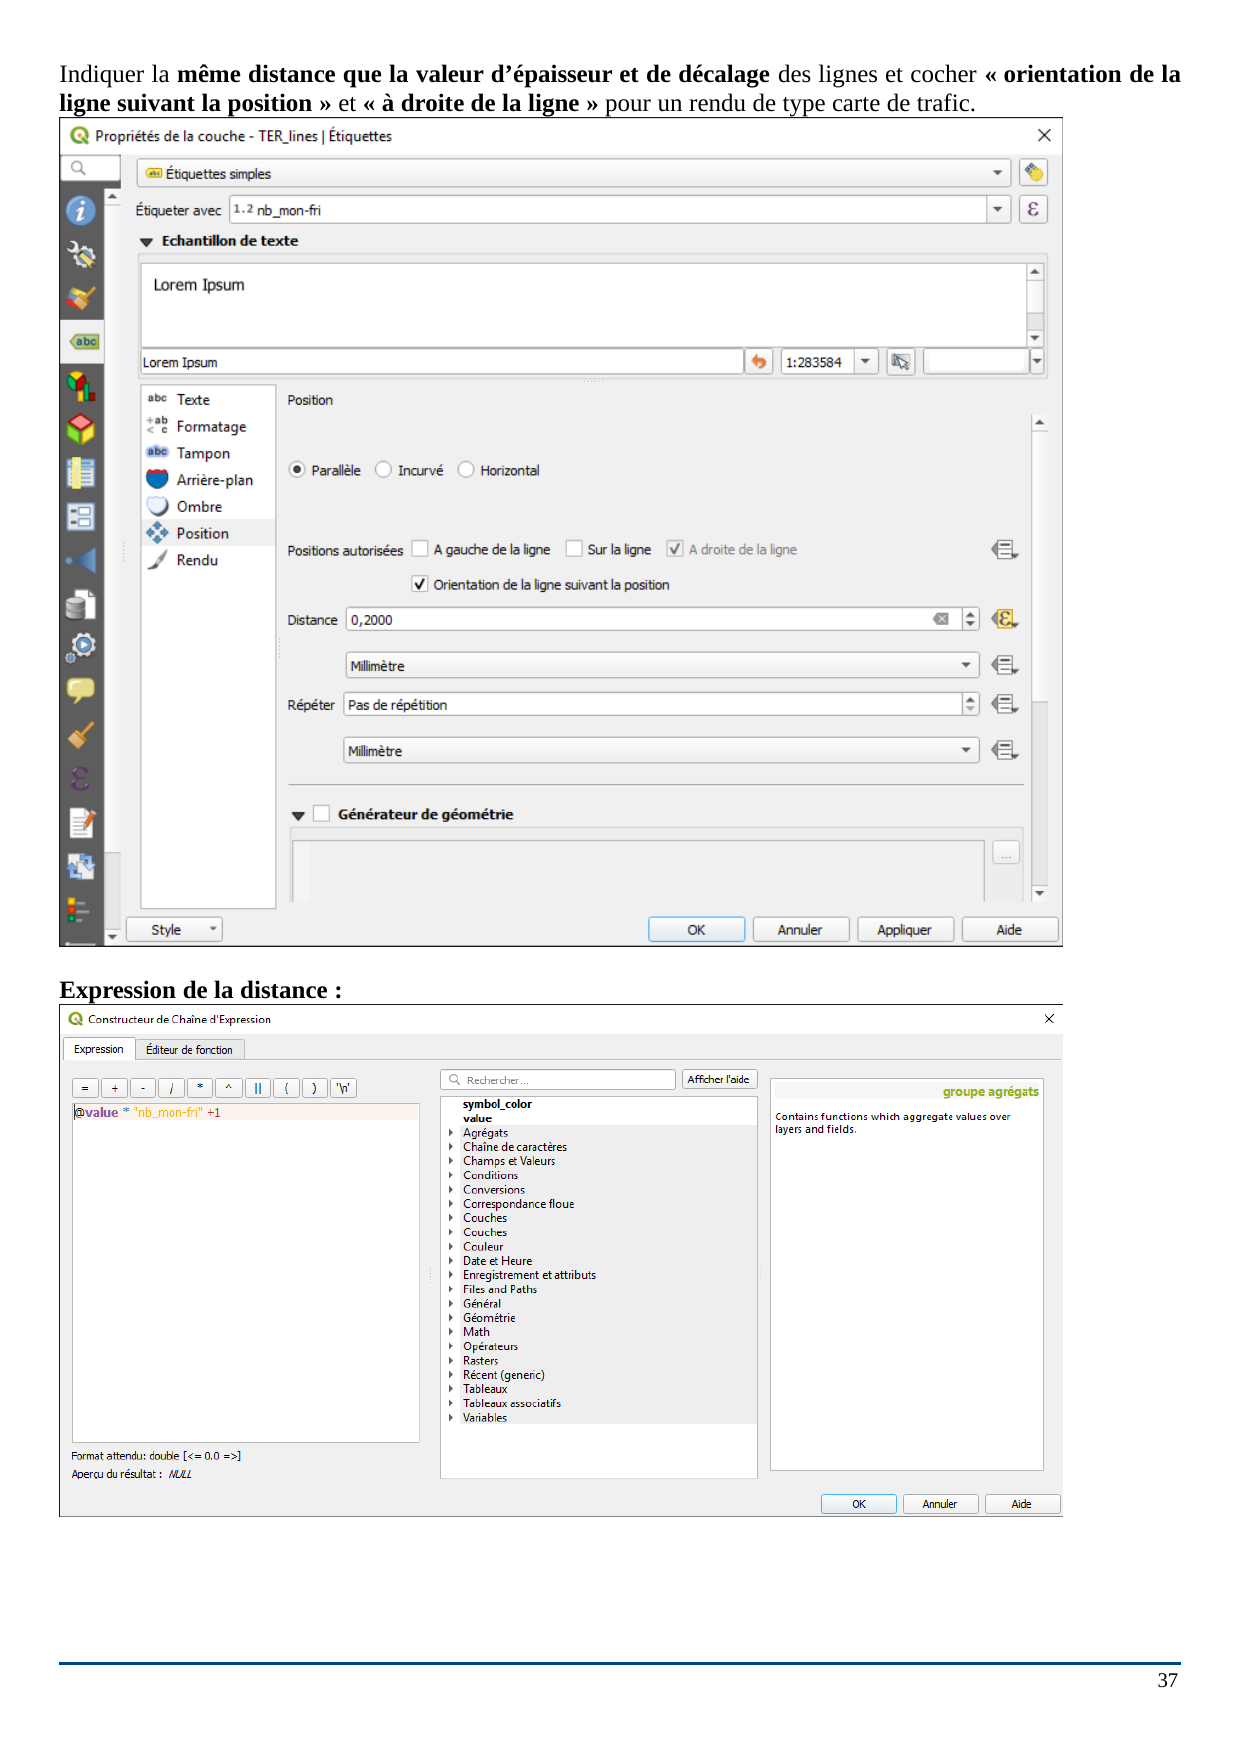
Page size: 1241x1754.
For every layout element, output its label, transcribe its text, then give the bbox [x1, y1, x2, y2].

picture [59, 117, 1063, 947]
text Expression de la distance : [59, 975, 1181, 1004]
text Indiquer la même distance que la valeur d’épaisseur et de décalage des lignes et cocher « orientation de la ligne suivant la position » et « à droite de la ligne » pour un rendu de type carte de trafic. [59, 59, 1181, 117]
picture [59, 1004, 1063, 1517]
